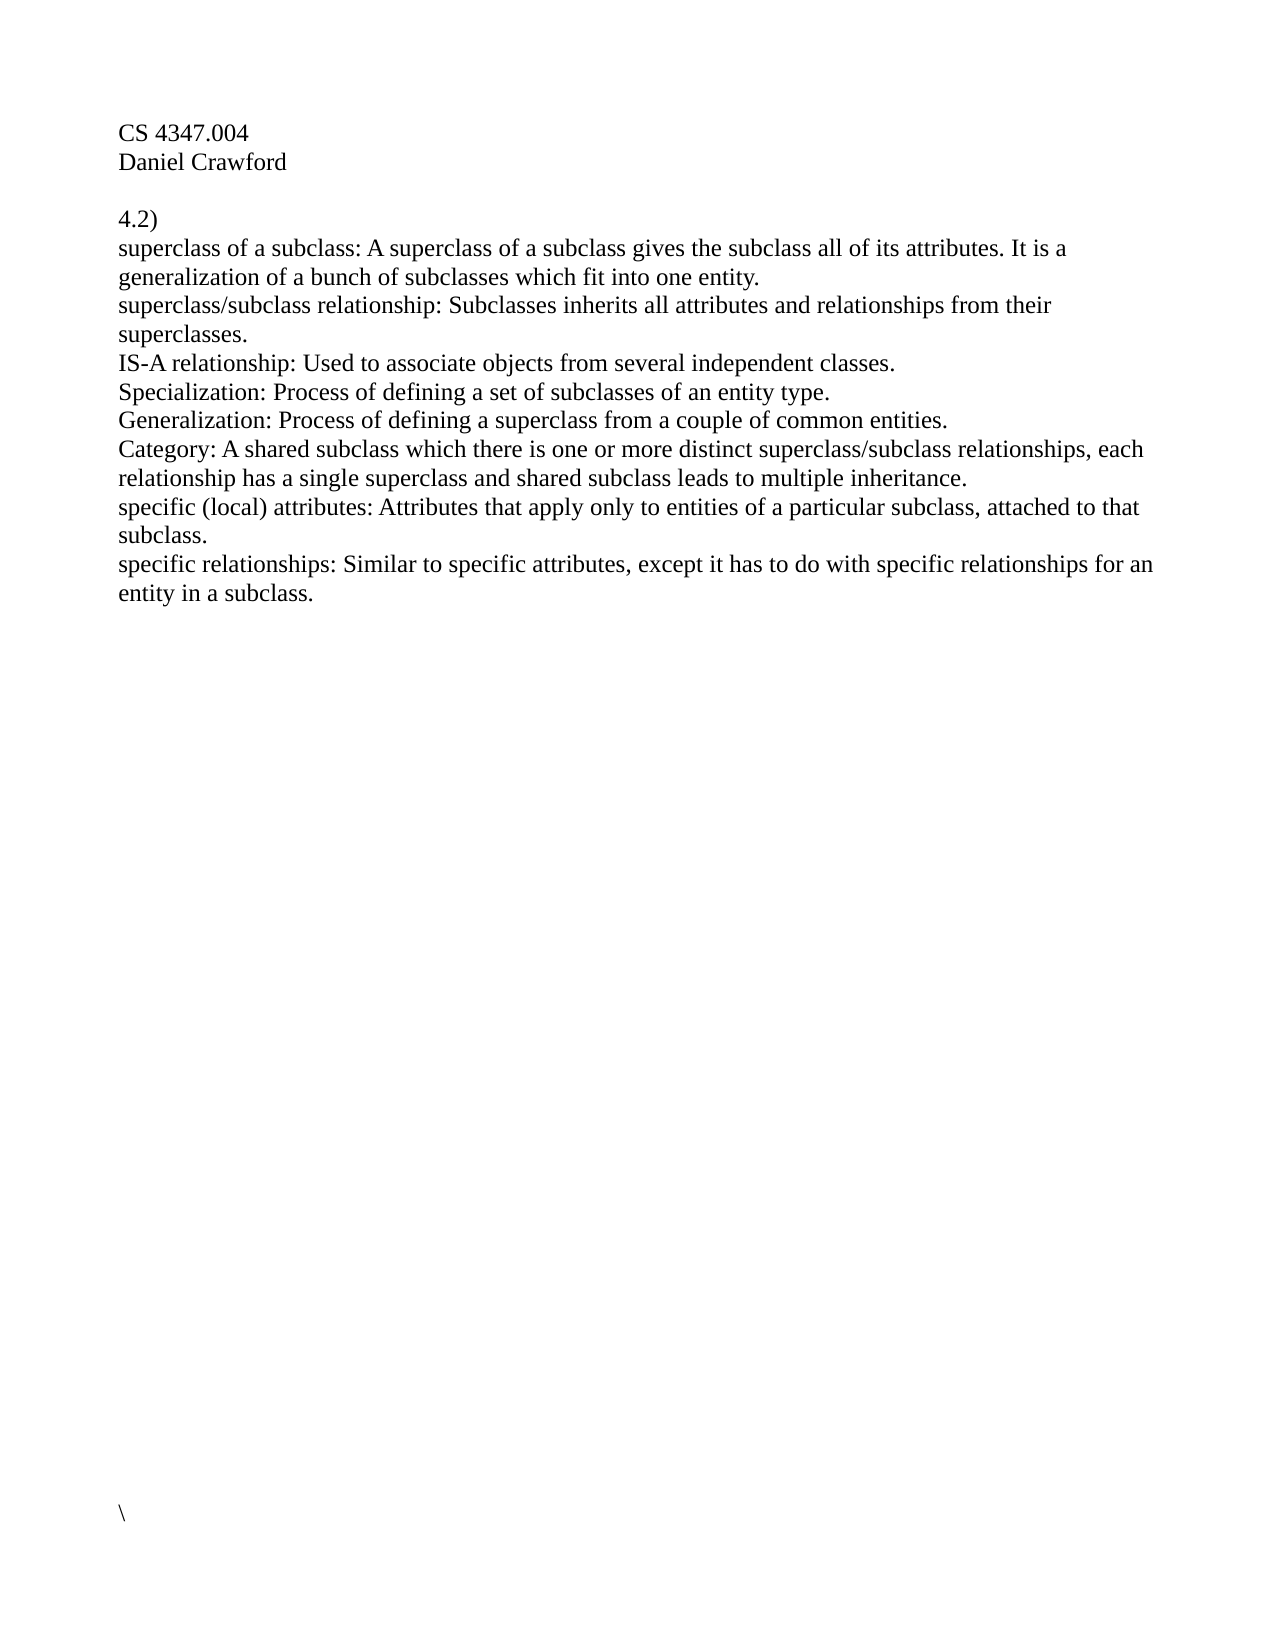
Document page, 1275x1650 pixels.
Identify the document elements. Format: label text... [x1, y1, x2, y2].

text Category: A shared subclass which there is one or more distinct superclass/subclass relationships, each relationship has a single superclass and shared subclass leads to multiple inheritance. [118, 434, 1157, 492]
text superclass/subclass relationship: Subclasses inherits all attributes and relationships from their superclasses. [118, 291, 1157, 348]
text superclass of a subclass: A superclass of a subclass gives the subclass all of its attributes. It is a generalization of a bunch of subclasses which fit into one entity. [118, 233, 1157, 291]
text Daniel Crawford [118, 147, 1157, 176]
text IS-A relationship: Used to associate objects from several independent classes. [118, 348, 1157, 377]
text 4.2) [118, 204, 1157, 233]
text specific (local) attributes: Attributes that apply only to entities of a particular subclass, attached to that subclass. [118, 492, 1157, 549]
text Generalization: Process of defining a superclass from a couple of common entities. [118, 406, 1157, 434]
text specific relationships: Similar to specific attributes, except it has to do with specific relationships for an entity in a subclass. [118, 549, 1157, 607]
text \ [118, 1498, 1157, 1527]
text Specialization: Process of defining a set of subclasses of an entity type. [118, 377, 1157, 406]
text CS 4347.004 [118, 118, 1157, 147]
